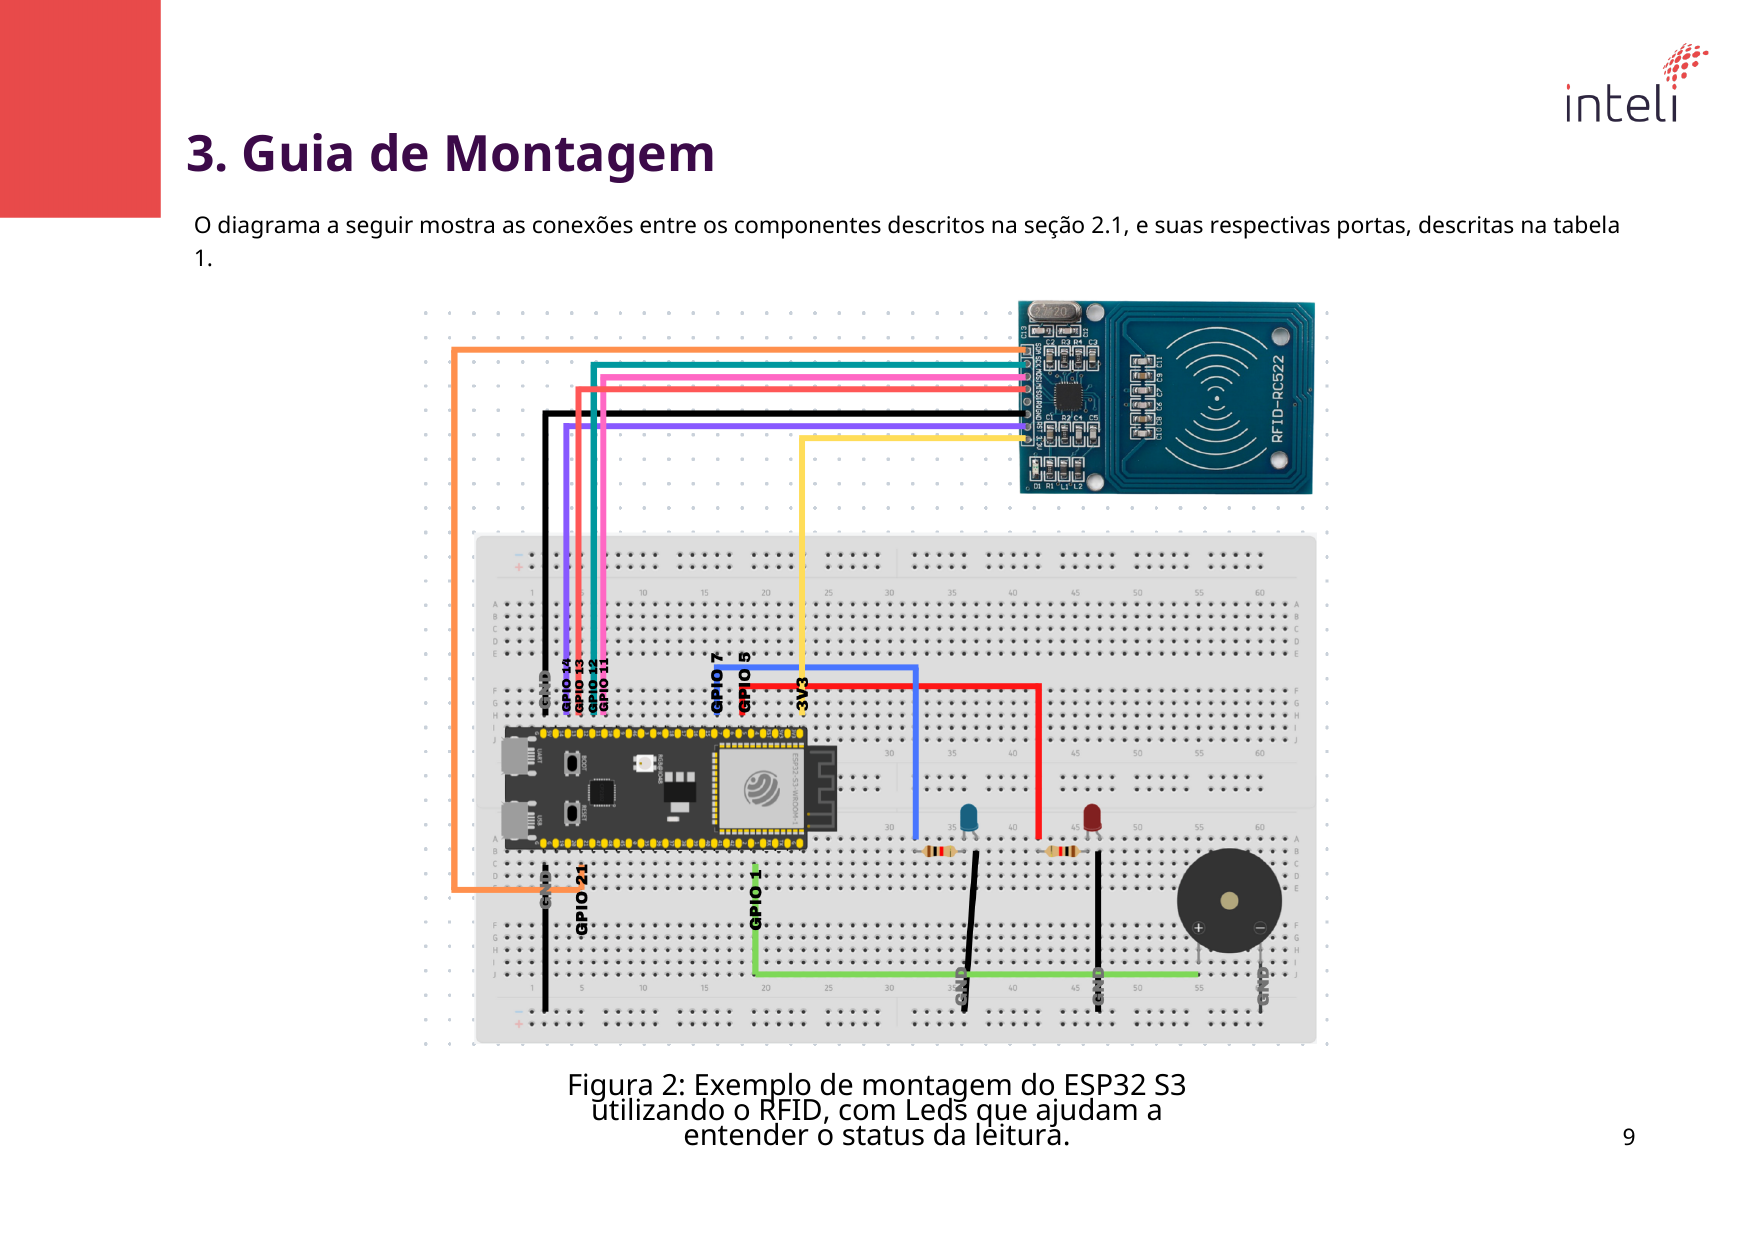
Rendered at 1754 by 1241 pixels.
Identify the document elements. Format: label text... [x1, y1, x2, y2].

text O diagrama a seguir mostra as conexões entre os componentes descritos na seção 2.1, e suas respectivas portas, descritas na tabela 1. [193, 209, 1636, 274]
text Figura 2: Exemplo de montagem do ESP32 S3 utilizando o RFID, com Leds que ajudam a entender o status da leitura. [532, 1075, 1222, 1150]
picture [0, 0, 161, 218]
picture [1566, 43, 1709, 122]
picture [421, 292, 1333, 1056]
subtitle 3. Guia de Montagem [118, 118, 1636, 187]
